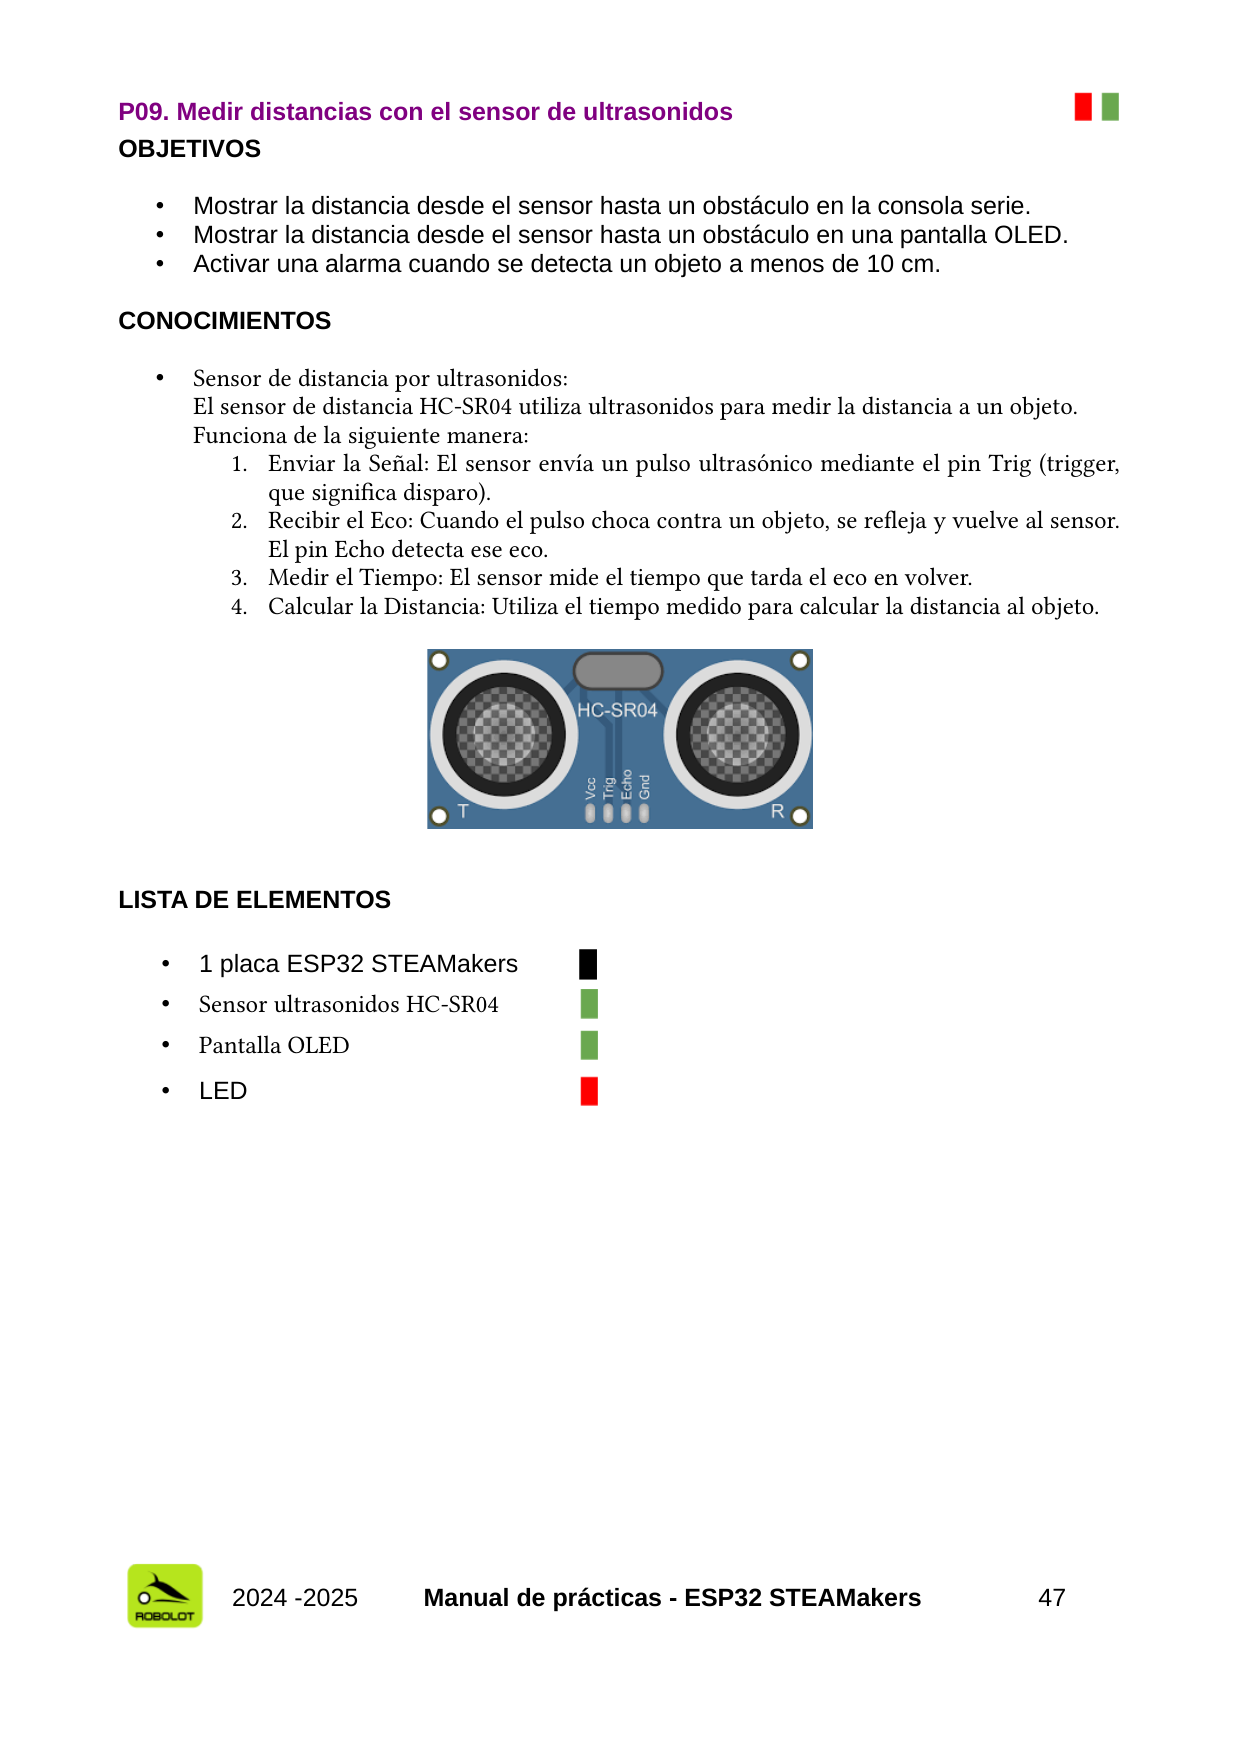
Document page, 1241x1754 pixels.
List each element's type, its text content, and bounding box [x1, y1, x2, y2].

picture [427, 649, 813, 829]
text LISTA DE ELEMENTOS [118, 886, 1122, 914]
table_cell [573, 983, 844, 1025]
table_header █ [573, 943, 844, 983]
picture [579, 1030, 599, 1061]
list Mostrar la distancia desde el sensor hasta un obstáculo en una pantalla OLED. [156, 220, 1122, 249]
picture [579, 1072, 601, 1110]
list Activar una alarma cuando se detecta un objeto a menos de 10 cm. [156, 249, 1122, 278]
subtitle P09. Medir distancias con el sensor de ultrasonidos [118, 97, 1072, 125]
list Mostrar la distancia desde el sensor hasta un obstáculo en la consola serie. [156, 191, 1122, 220]
table_header 1 placa ESP32 STEAMakers [118, 943, 573, 983]
text CONOCIMIENTOS [118, 306, 1122, 335]
list Medir el Tiempo: El sensor mide el tiempo que tarda el eco en volver. [231, 563, 1122, 592]
table_cell Sensor ultrasonidos HC-SR04 [118, 983, 573, 1025]
table_cell Pantalla OLED [118, 1025, 573, 1067]
table_cell LED [118, 1067, 573, 1115]
list Enviar la Señal: El sensor envía un pulso ultrasónico mediante el pin Trig (trigger, que significa disparo). [231, 449, 1122, 506]
picture [1072, 88, 1123, 127]
picture [126, 1563, 205, 1631]
list El sensor de distancia HC-SR04 utiliza ultrasonidos para medir la distancia a un objeto. [156, 392, 1122, 421]
table_cell [573, 1067, 844, 1115]
list Sensor de distancia por ultrasonidos: [156, 364, 1122, 392]
table_cell [573, 1025, 844, 1067]
list Recibir el Eco: Cuando el pulso choca contra un objeto, se refleja y vuelve al sensor. El pin Echo detecta ese eco. [231, 506, 1122, 563]
picture [579, 989, 599, 1020]
list Calcular la Distancia: Utiliza el tiempo medido para calcular la distancia al objeto. [231, 592, 1122, 621]
text OBJETIVOS [118, 133, 1122, 162]
list Funciona de la siguiente manera: [156, 421, 1122, 449]
